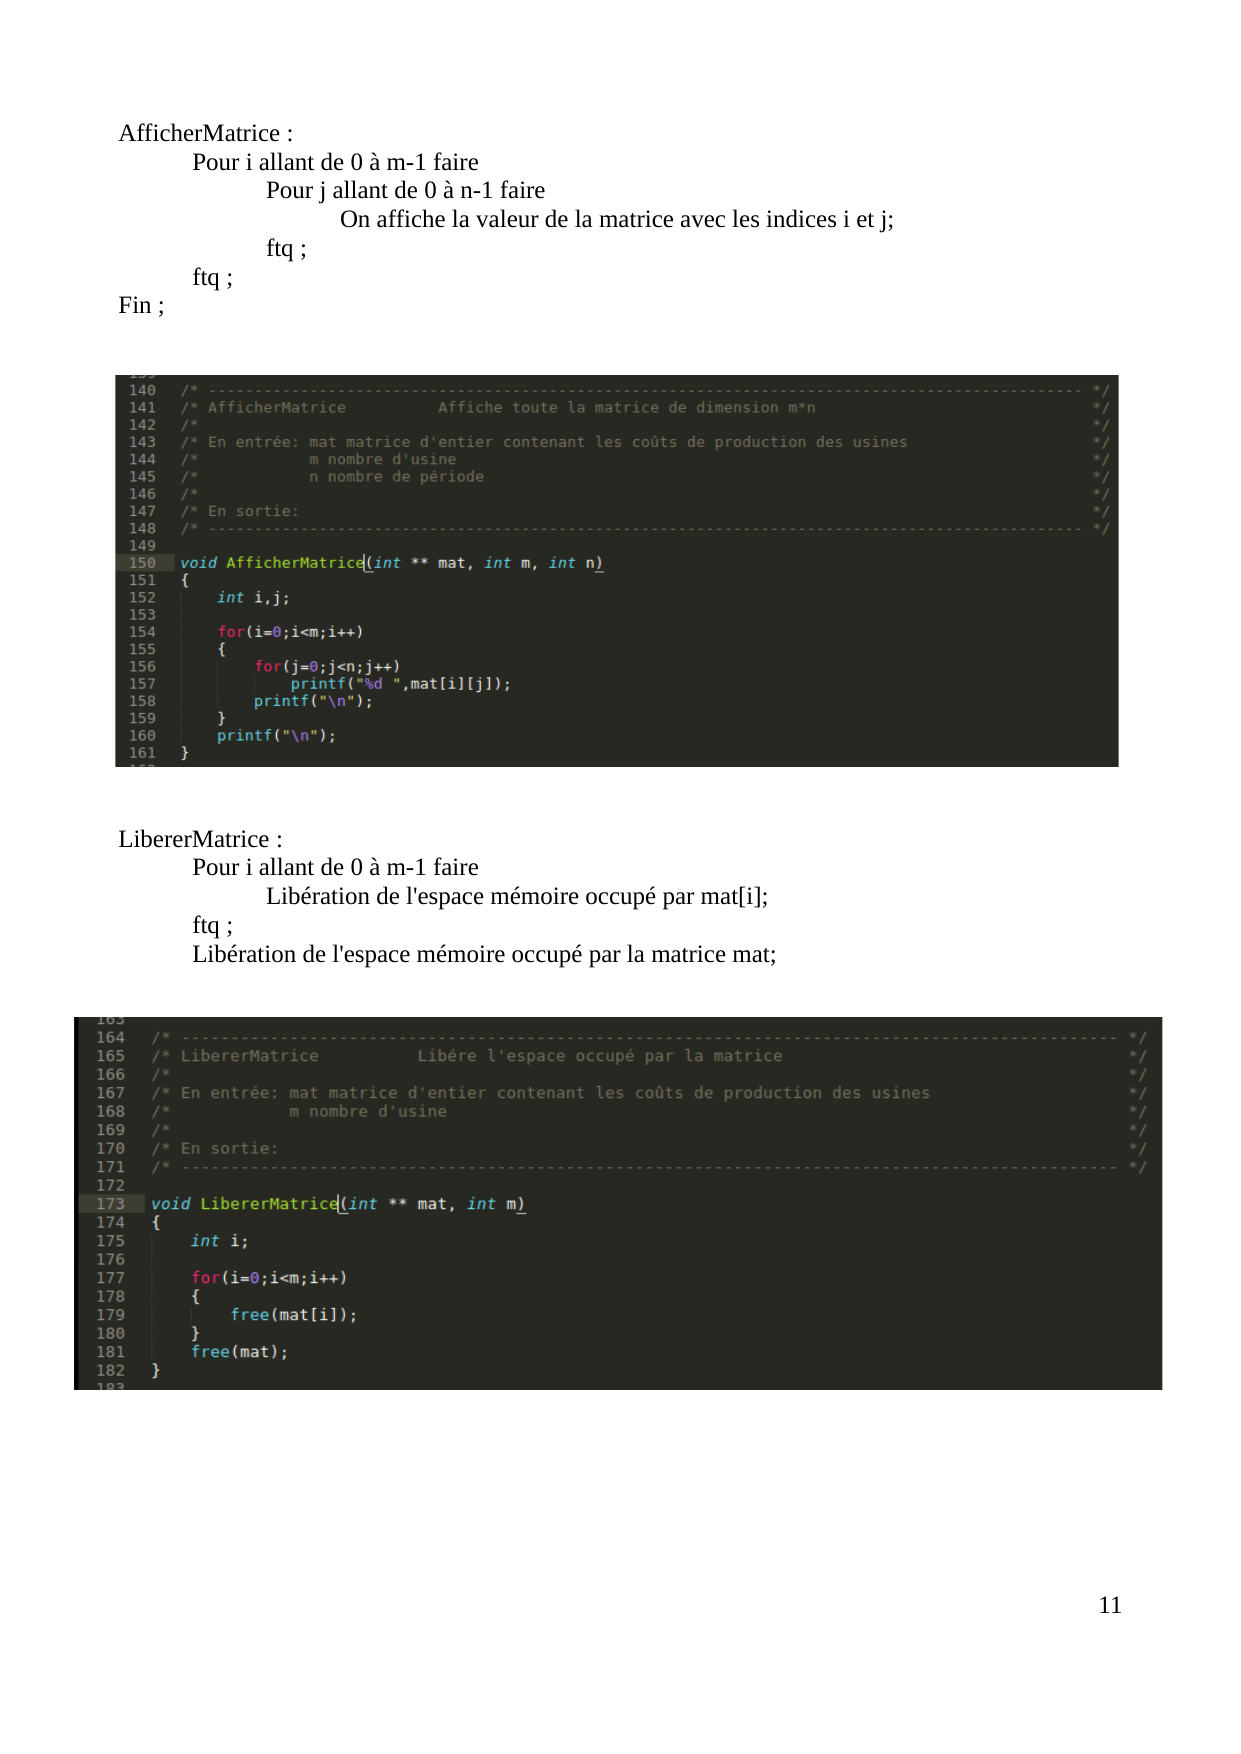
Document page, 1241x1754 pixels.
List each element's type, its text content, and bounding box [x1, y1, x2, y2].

text Pour i allant de 0 à m-1 faire [118, 852, 1122, 881]
text LibererMatrice : [118, 824, 1122, 852]
text ftq ; [118, 233, 1122, 262]
text Libération de l'espace mémoire occupé par mat[i]; [118, 881, 1122, 910]
text Pour i allant de 0 à m-1 faire [118, 147, 1122, 176]
text Pour j allant de 0 à n-1 faire [118, 176, 1122, 204]
text ftq ; [118, 910, 1122, 939]
text AfficherMatrice : [118, 118, 1122, 147]
text ftq ; [118, 262, 1122, 291]
picture [699, 1017, 928, 1390]
text 11 [118, 1591, 1122, 1619]
text Libération de l'espace mémoire occupé par la matrice mat; [118, 939, 1122, 967]
text Fin ; [118, 291, 1122, 319]
picture [691, 375, 901, 767]
text On affiche la valeur de la matrice avec les indices i et j; [118, 204, 1122, 233]
